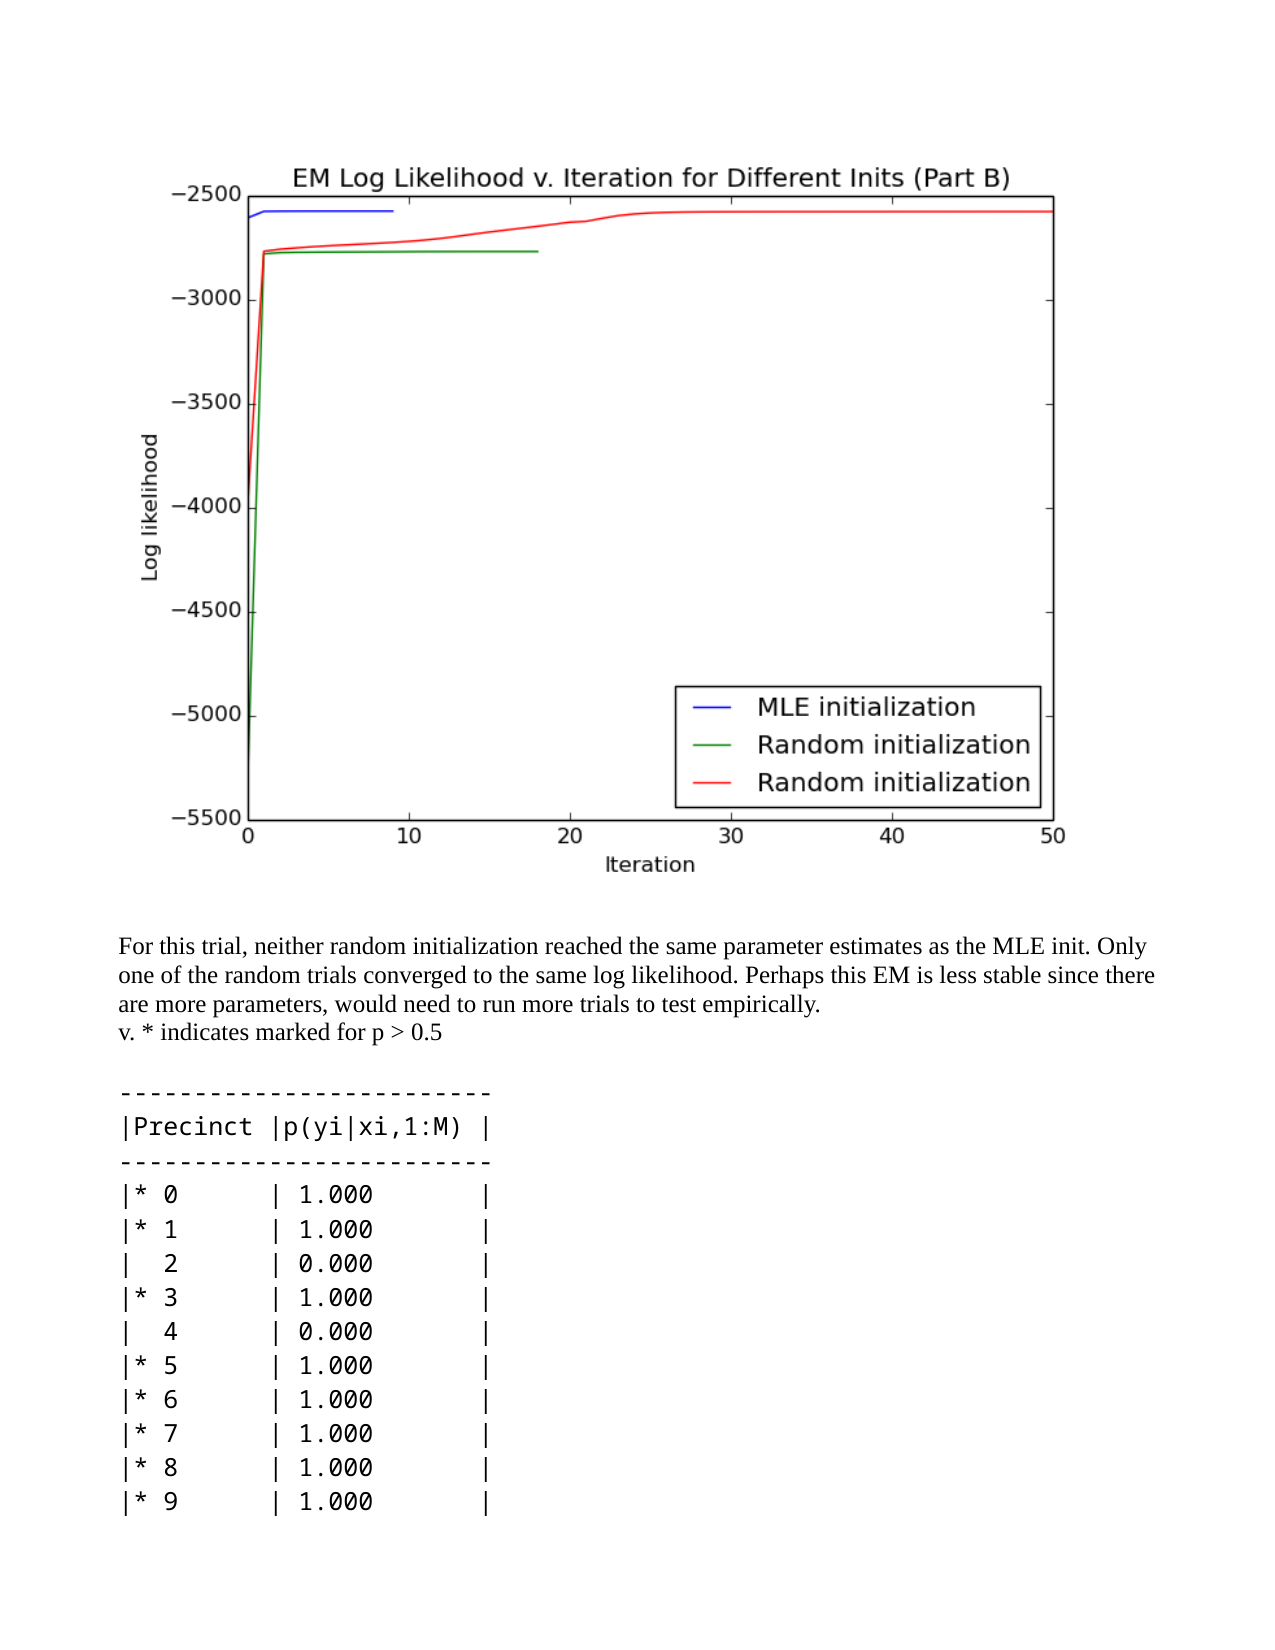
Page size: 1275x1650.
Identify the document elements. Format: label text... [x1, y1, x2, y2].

text |* 0 | 1.000 | [118, 1177, 1157, 1211]
text |* 1 | 1.000 | [118, 1211, 1157, 1245]
text | 2 | 0.000 | [118, 1245, 1157, 1279]
text ------------------------- [118, 1143, 1157, 1177]
text |* 9 | 1.000 | [118, 1484, 1157, 1518]
text |* 3 | 1.000 | [118, 1279, 1157, 1313]
picture [118, 118, 1157, 898]
text ------------------------- [118, 1075, 1157, 1109]
text |* 5 | 1.000 | [118, 1347, 1157, 1382]
text |* 8 | 1.000 | [118, 1450, 1157, 1484]
text |* 7 | 1.000 | [118, 1416, 1157, 1450]
text |* 6 | 1.000 | [118, 1382, 1157, 1416]
text For this trial, neither random initialization reached the same parameter estimates as the MLE init. Only one of the random trials converged to the same log likelihood. Perhaps this EM is less stable since there are more parameters, would need to run more trials to test empirically. [118, 931, 1157, 1017]
text |Precinct |p(yi|xi,1:M) | [118, 1109, 1157, 1143]
text v. * indicates marked for p > 0.5 [118, 1017, 1157, 1046]
text | 4 | 0.000 | [118, 1313, 1157, 1347]
